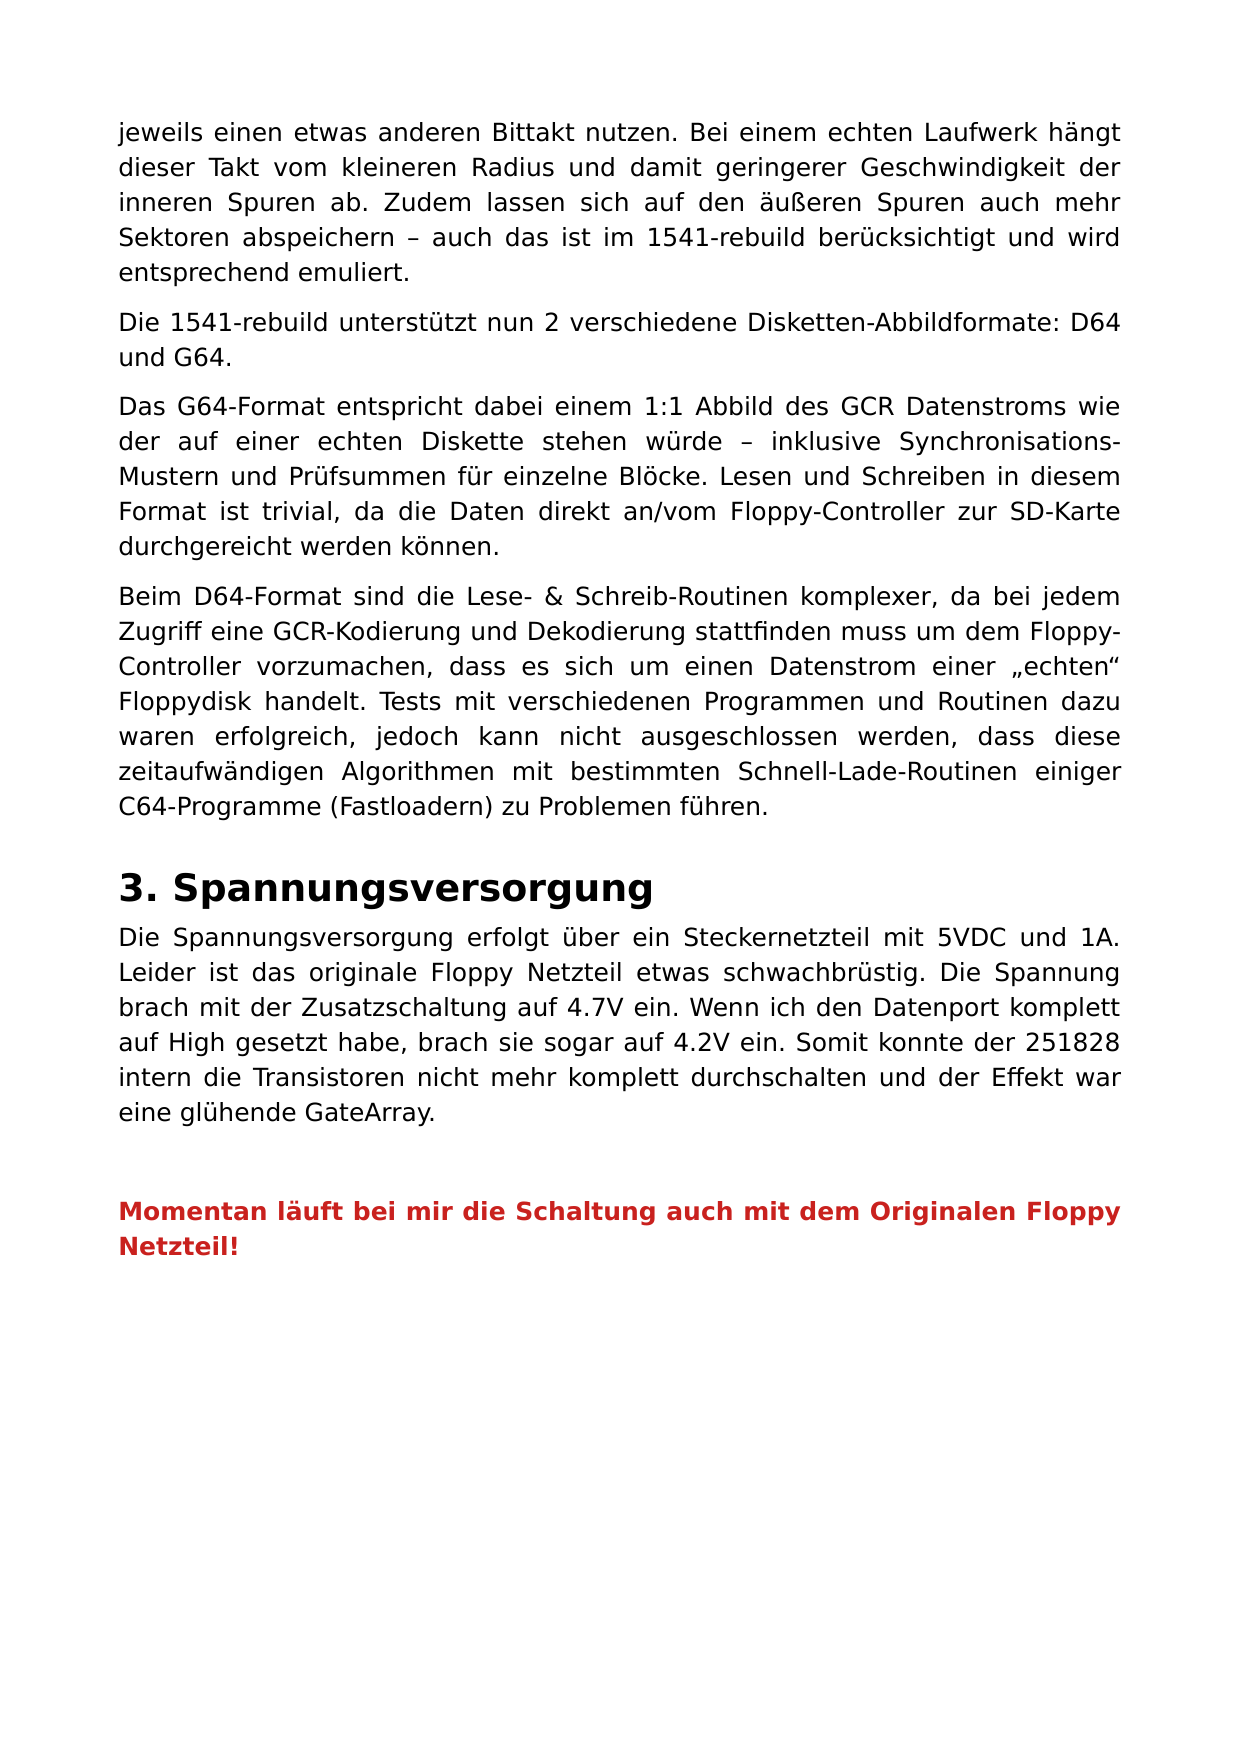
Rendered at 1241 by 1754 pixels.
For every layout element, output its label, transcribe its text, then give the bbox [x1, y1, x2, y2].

text Das G64-Format entspricht dabei einem 1:1 Abbild des GCR Datenstroms wie der auf einer echten Diskette stehen würde – inklusive Synchronisations-Mustern und Prüfsummen für einzelne Blöcke. Lesen und Schreiben in diesem Format ist trivial, da die Daten direkt an/vom Floppy-Controller zur SD-Karte durchgereicht werden können. [118, 392, 1122, 561]
text Beim D64-Format sind die Lese- & Schreib-Routinen komplexer, da bei jedem Zugriff eine GCR-Kodierung und Dekodierung stattfinden muss um dem Floppy-Controller vorzumachen, dass es sich um einen Datenstrom einer „echten“ Floppydisk handelt. Tests mit verschiedenen Programmen und Routinen dazu waren erfolgreich, jedoch kann nicht ausgeschlossen werden, dass diese zeitaufwändigen Algorithmen mit bestimmten Schnell-Lade-Routinen einiger C64-Programme (Fastloadern) zu Problemen führen. [118, 582, 1122, 821]
text Die 1541-rebuild unterstützt nun 2 verschiedene Disketten-Abbildformate: D64 und G64. [118, 308, 1122, 372]
text jeweils einen etwas anderen Bittakt nutzen. Bei einem echten Laufwerk hängt dieser Takt vom kleineren Radius und damit geringerer Geschwindigkeit der inneren Spuren ab. Zudem lassen sich auf den äußeren Spuren auch mehr Sektoren abspeichern – auch das ist im 1541-rebuild berücksichtigt und wird entsprechend emuliert. [118, 118, 1122, 287]
text Die Spannungsversorgung erfolgt über ein Steckernetzteil mit 5VDC und 1A. Leider ist das originale Floppy Netzteil etwas schwachbrüstig. Die Spannung brach mit der Zusatzschaltung auf 4.7V ein. Wenn ich den Datenport komplett auf High gesetzt habe, brach sie sogar auf 4.2V ein. Somit konnte der 251828 intern die Transistoren nicht mehr komplett durchschalten und der Effekt war eine glühende GateArray. [118, 923, 1122, 1127]
subtitle Spannungsversorgung [118, 866, 1122, 911]
text Momentan läuft bei mir die Schaltung auch mit dem Originalen Floppy Netzteil! [118, 1197, 1122, 1261]
